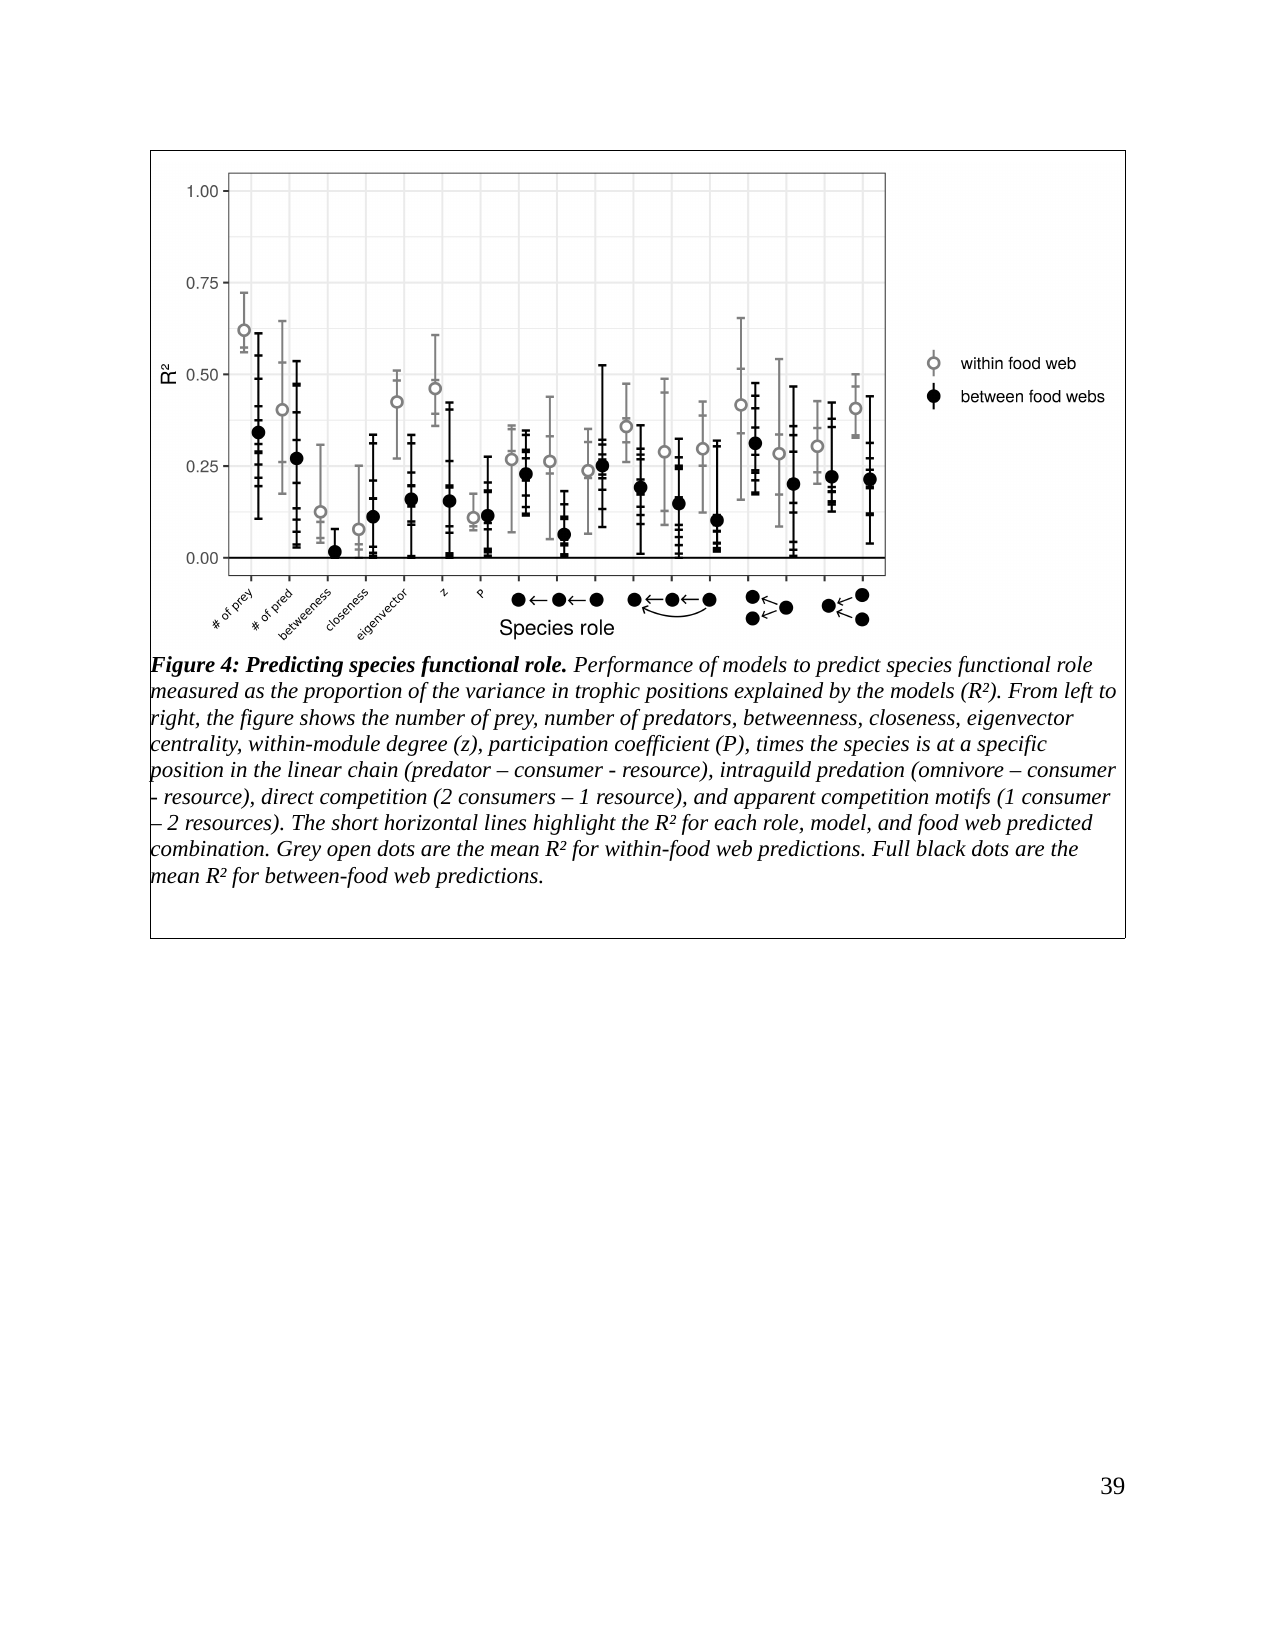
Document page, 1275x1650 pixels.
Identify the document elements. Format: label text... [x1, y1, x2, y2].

text Figure 4: Predicting species functional role. Performance of models to predict species functional role measured as the proportion of the variance in trophic positions explained by the models (R²). From left to right, the figure shows the number of prey, number of predators, betweenness, closeness, eigenvector centrality, within-module degree (z), participation coefficient (P), times the species is at a specific position in the linear chain (predator – consumer - resource), intraguild predation (omnivore – consumer - resource), direct competition (2 consumers – 1 resource), and apparent competition motifs (1 consumer – 2 resources). The short horizontal lines highlight the R² for each role, model, and food web predicted combination. Grey open dots are the mean R² for within-food web predictions. Full black dots are the mean R² for between-food web predictions. [151, 651, 1125, 888]
picture [151, 162, 1125, 651]
